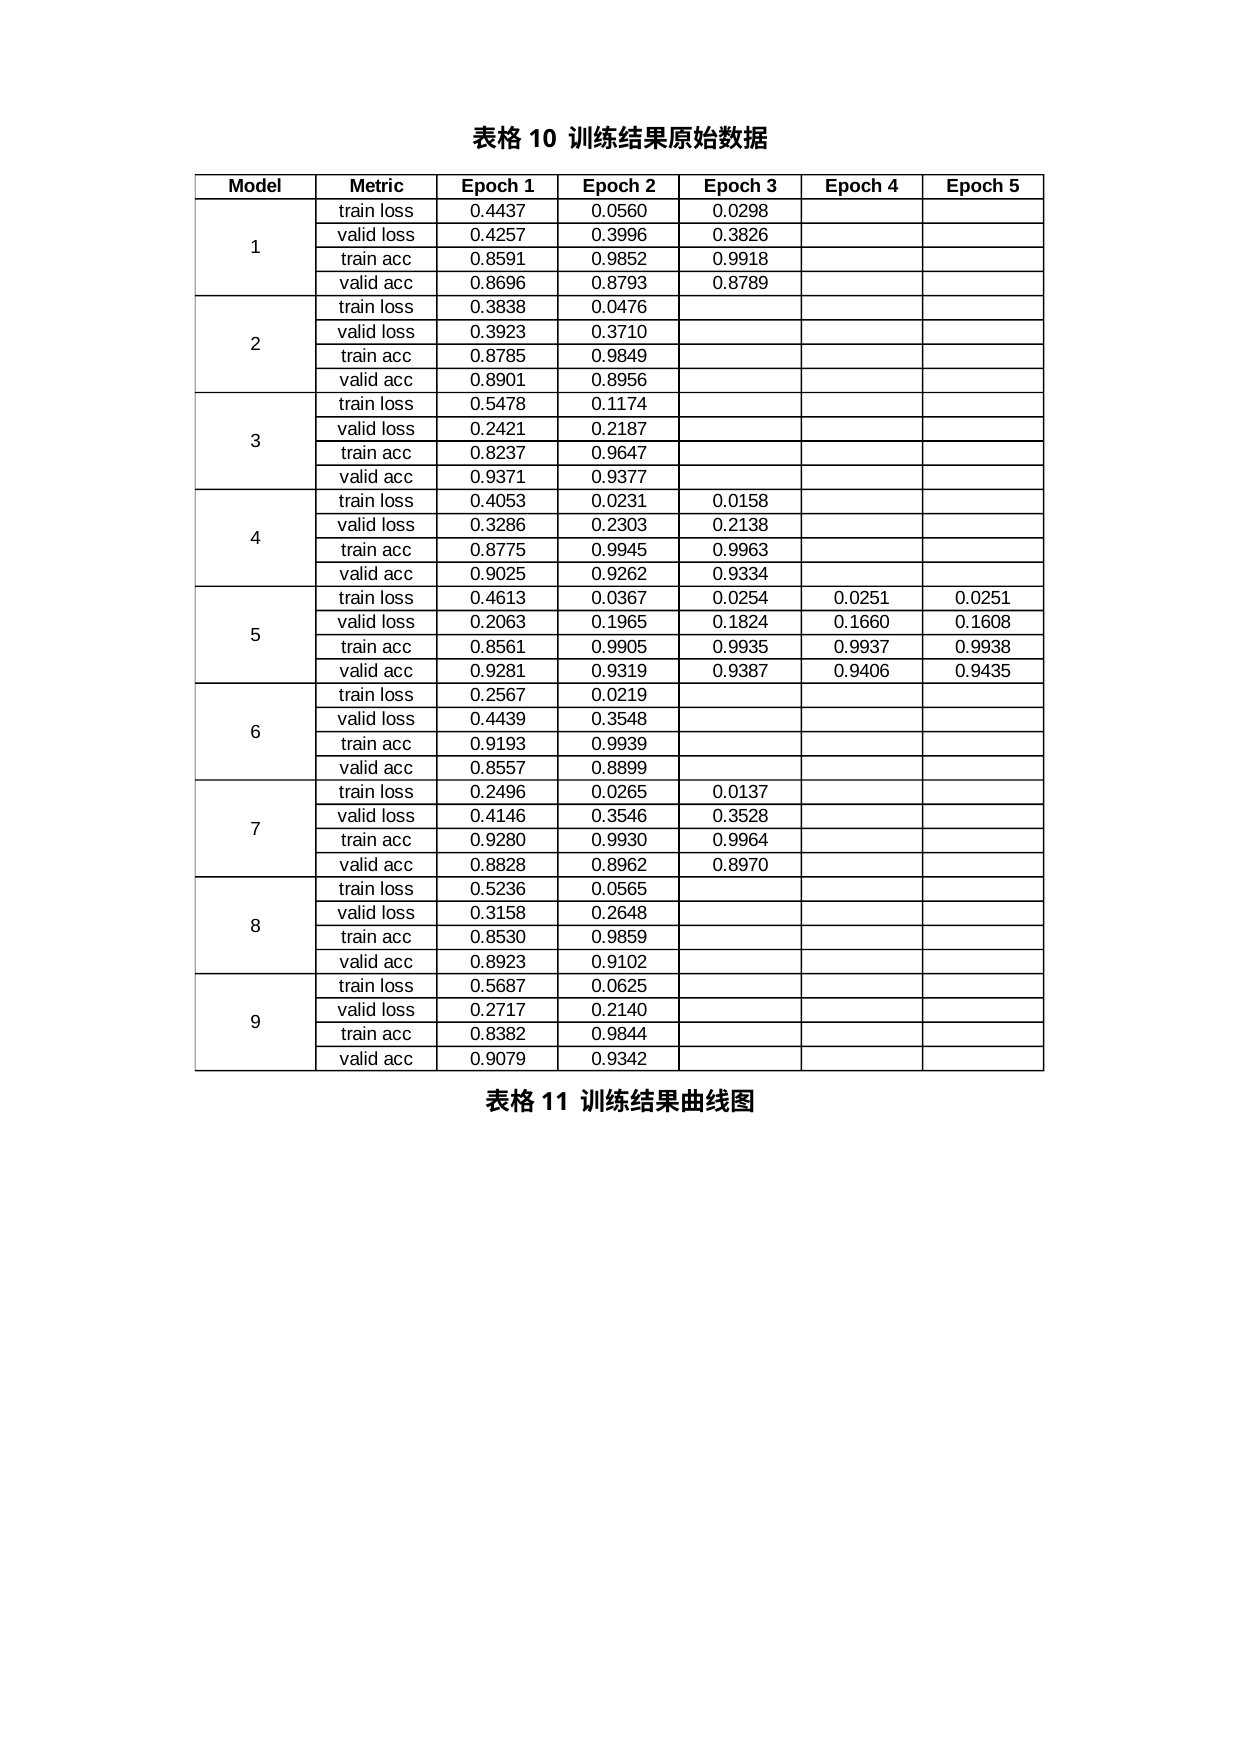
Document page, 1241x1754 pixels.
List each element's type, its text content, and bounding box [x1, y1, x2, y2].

text 表格 11 训练结果曲线图 [118, 174, 1122, 1117]
text 表格 10 训练结果原始数据 [118, 118, 1122, 154]
